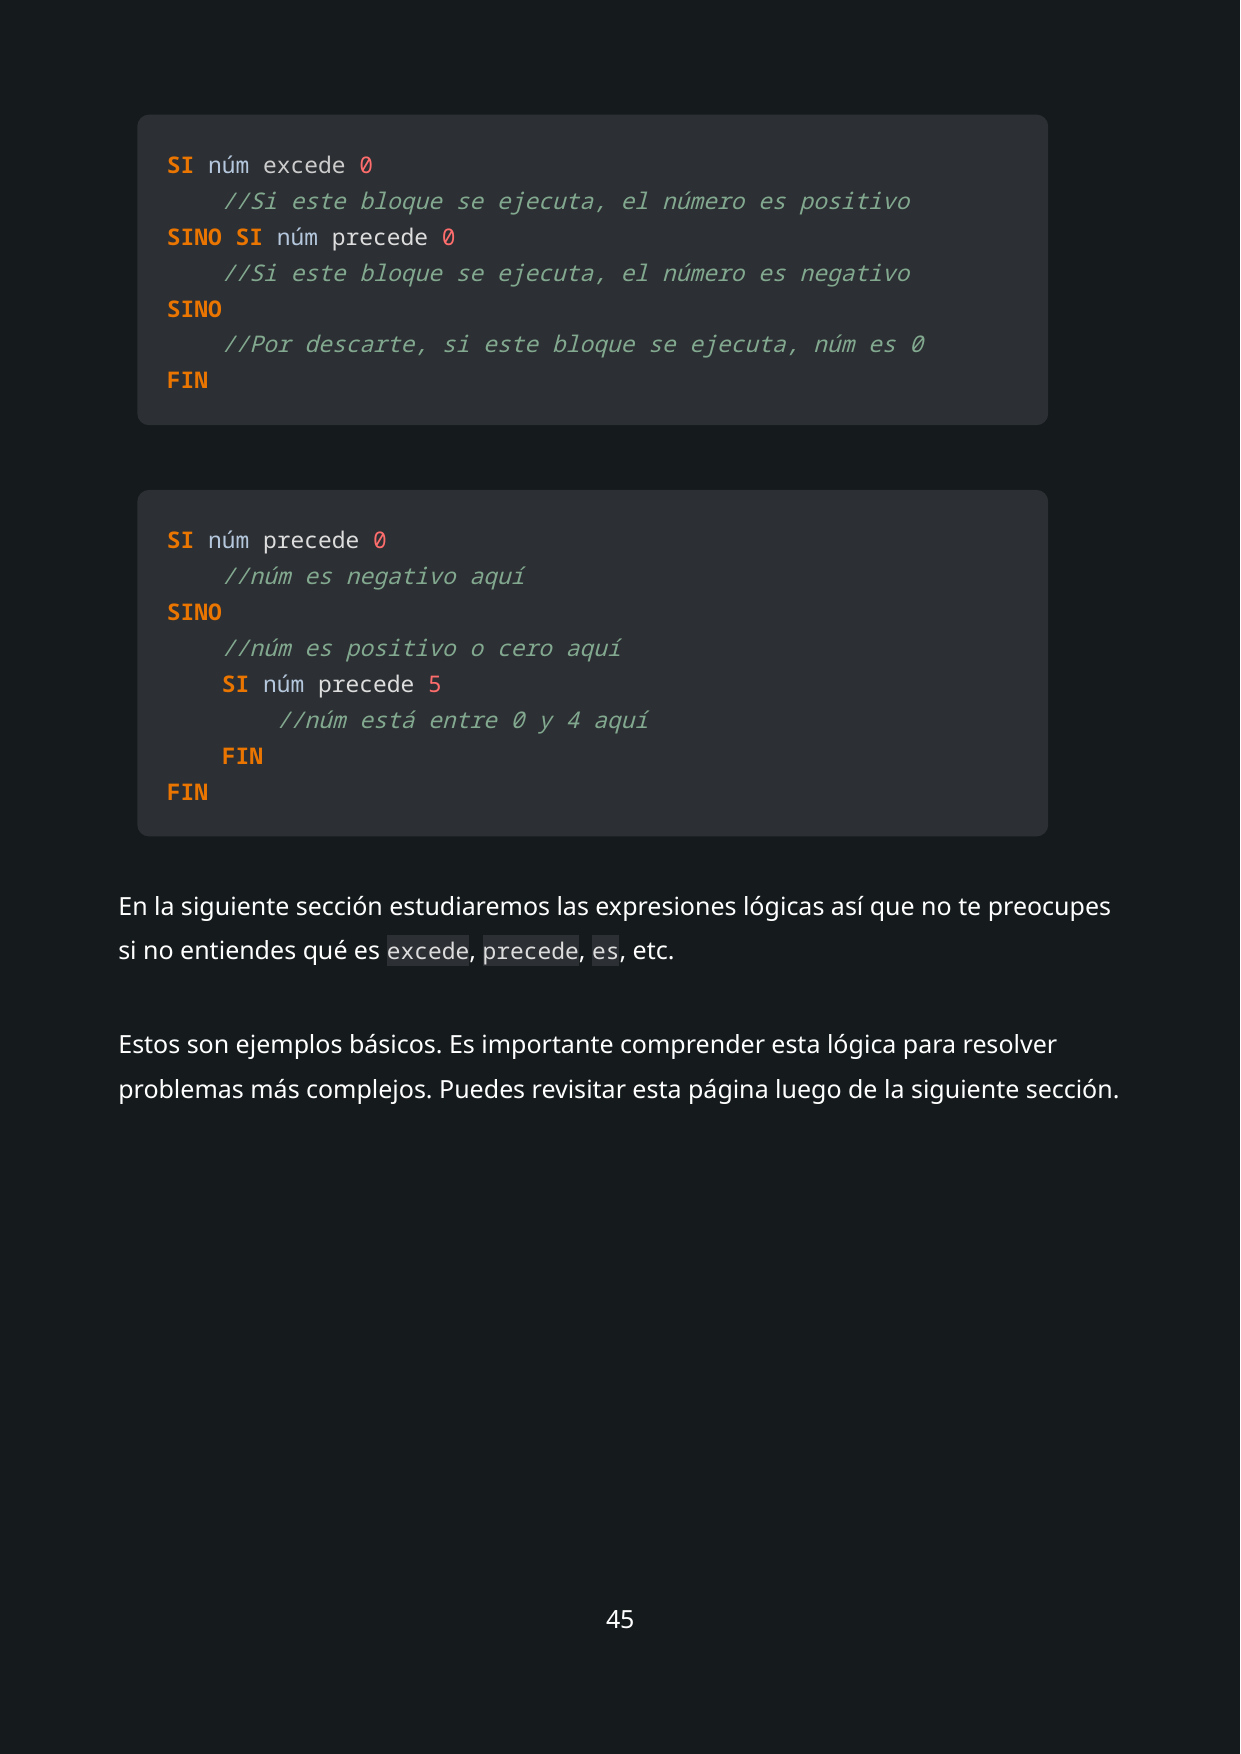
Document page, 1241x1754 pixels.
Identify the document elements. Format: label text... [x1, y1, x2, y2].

text En la siguiente sección estudiaremos las expresiones lógicas así que no te preocupes si no entiendes qué es excede, precede, es, etc. [118, 888, 1122, 967]
text Estos son ejemplos básicos. Es importante comprender esta lógica para resolver problemas más complejos. Puedes revisitar esta página luego de la siguiente sección. [118, 1027, 1122, 1106]
